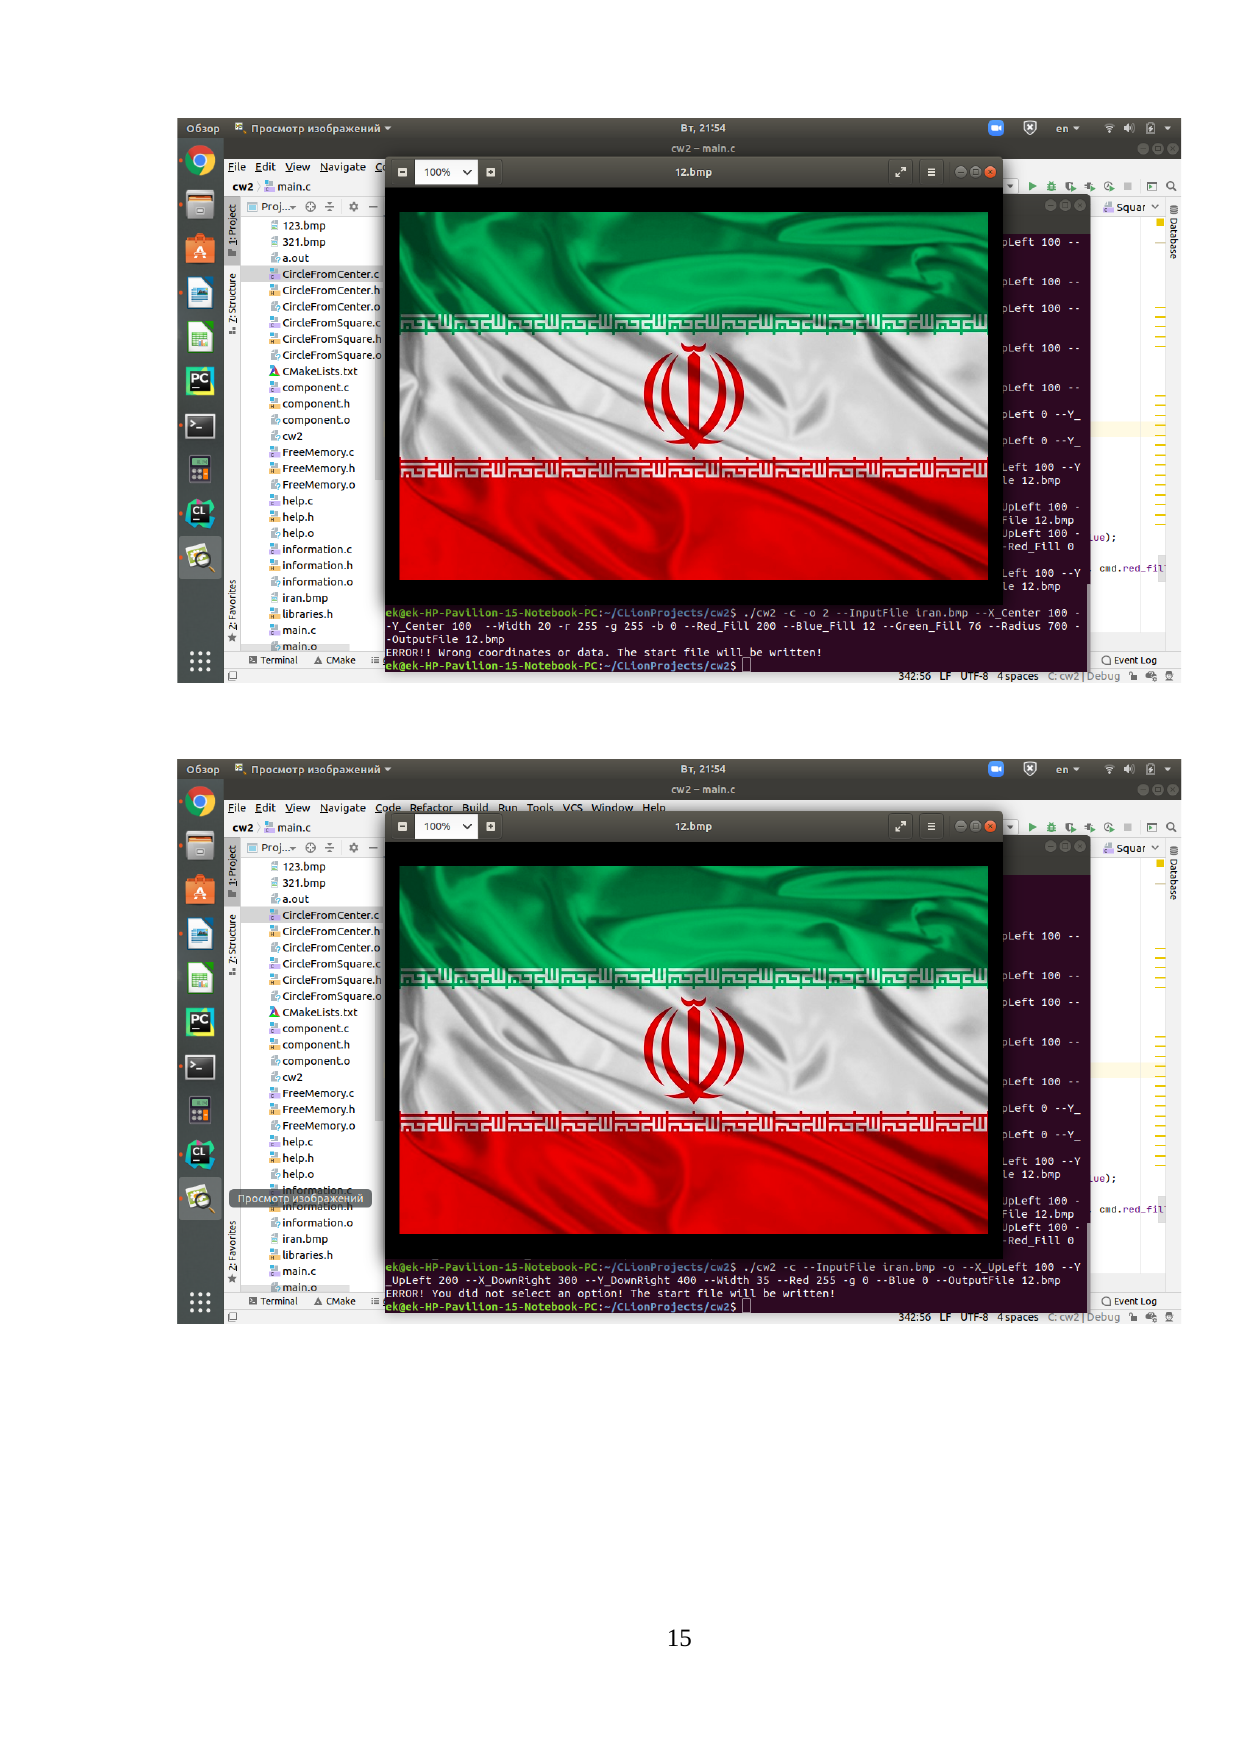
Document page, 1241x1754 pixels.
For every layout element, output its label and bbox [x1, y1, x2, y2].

picture [177, 118, 1182, 683]
picture [177, 759, 1182, 1324]
